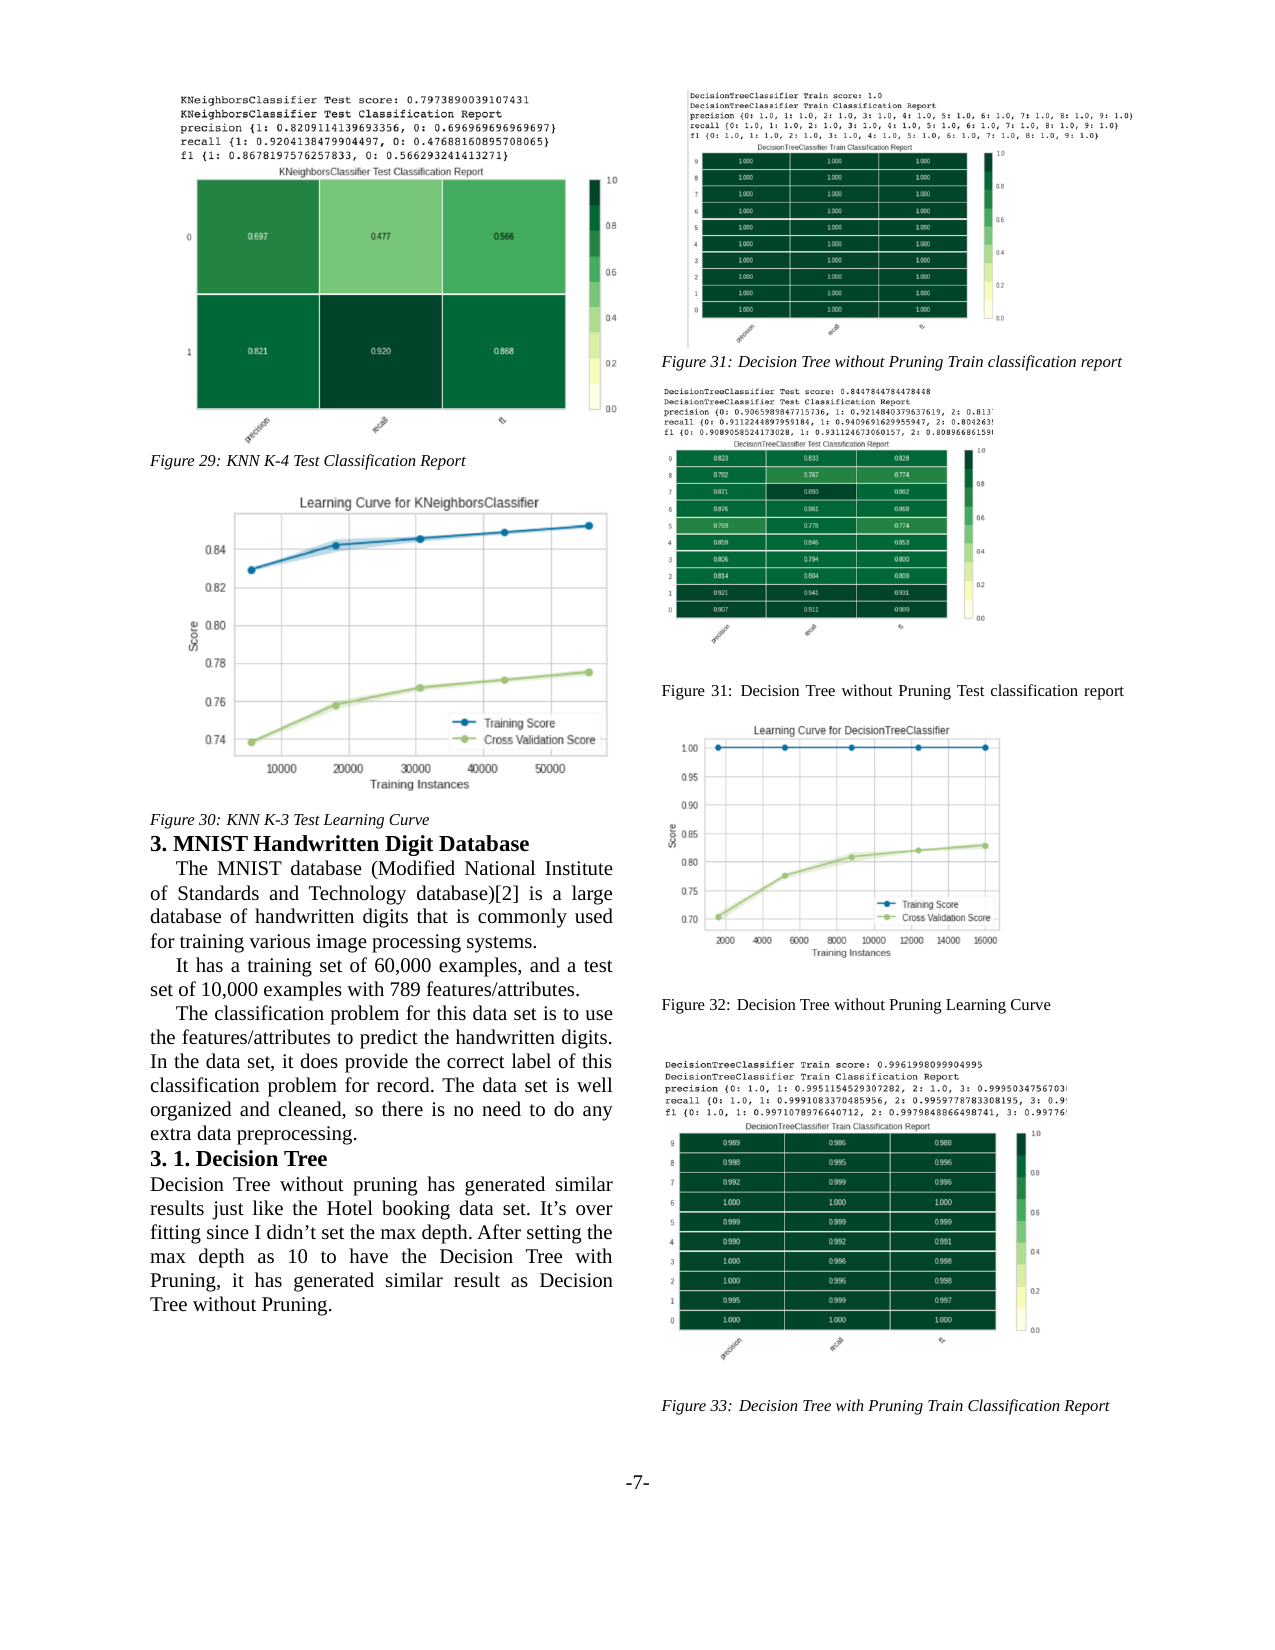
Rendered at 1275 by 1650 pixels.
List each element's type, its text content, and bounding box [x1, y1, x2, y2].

subtitle 3. 1. Decision Tree [150, 1145, 613, 1171]
text Figure 30: KNN K-3 Test Learning Curve [150, 471, 613, 830]
text It has a training set of 60,000 examples, and a test set of 10,000 examples with 789 features/attributes. [150, 953, 613, 1001]
text Figure 32: Decision Tree without Pruning Learning Curve [661, 987, 1125, 1016]
text The classification problem for this data set is to use the features/attributes to predict the handwritten digits. In the data set, it does provide the correct label of this classification problem for record. The data set is well organized and cleaned, so there is no need to do any extra data preprocessing. [150, 1001, 613, 1145]
text Figure 29: KNN K-4 Test Classification Report [150, 75, 613, 471]
text Figure 33: Decision Tree with Pruning Train Classification Report [661, 1388, 1125, 1417]
text The MNIST database (Modified National Institute of Standards and Technology database)[2] is a large database of handwritten digits that is commonly used for training various image processing systems. [150, 856, 613, 953]
text Figure 31: Decision Tree without Pruning Test classification report [661, 673, 1125, 962]
text Decision Tree without pruning has generated similar results just like the Hotel booking data set. It’s over fitting since I didn’t set the max depth. After setting the max depth as 10 to have the Decision Tree with Pruning, it has generated similar result as Decision Tree without Pruning. [150, 1171, 613, 1316]
text Figure 31: Decision Tree without Pruning Train classification report [661, 75, 1125, 372]
subtitle 3. MNIST Handwritten Digit Database [150, 830, 613, 856]
